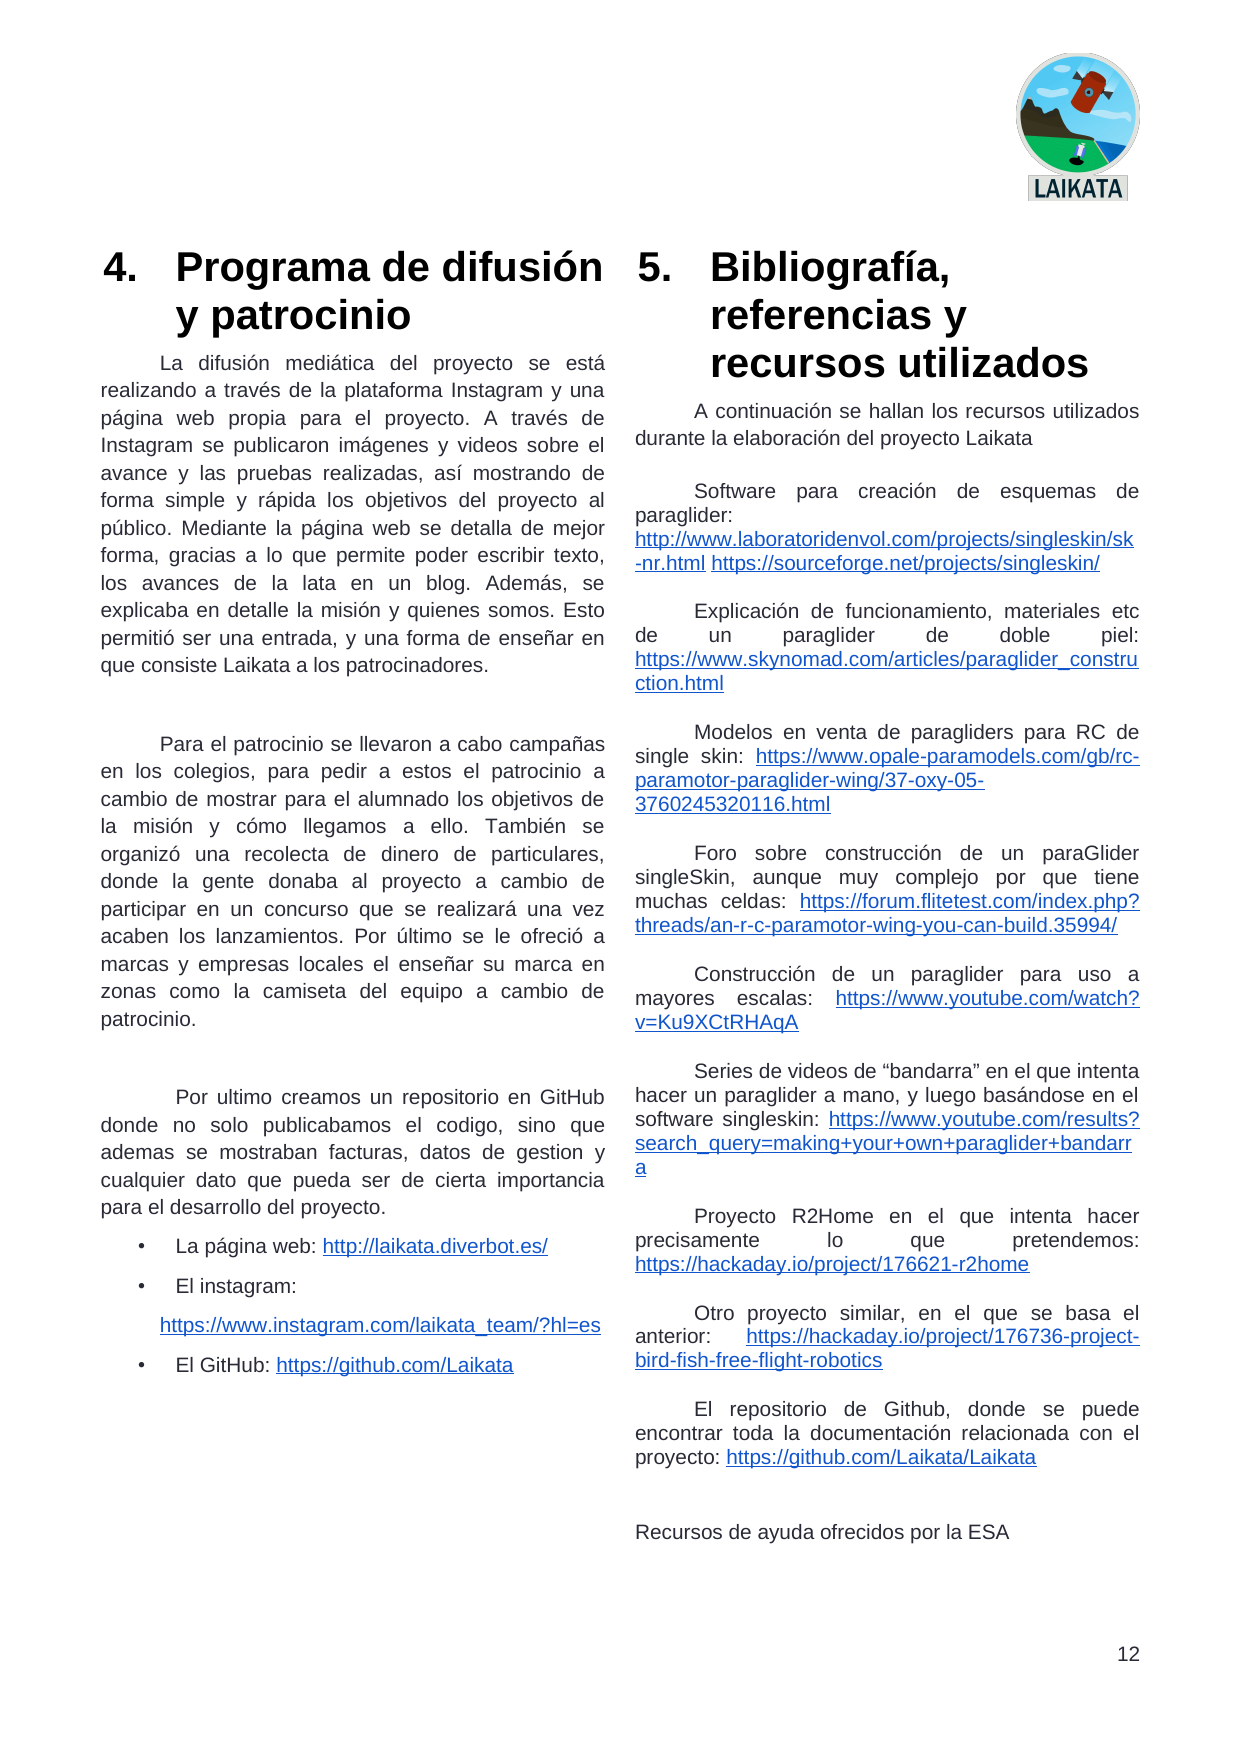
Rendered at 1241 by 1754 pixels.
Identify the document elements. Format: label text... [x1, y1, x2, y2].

list El GitHub: https://github.com/Laikata [138, 1352, 605, 1376]
picture [1016, 53, 1140, 201]
text Otro proyecto similar, en el que se basa el anterior: https://hackaday.io/project/176736-project-bird-fish-free-flight-robotics [635, 1300, 1140, 1372]
text Modelos en venta de paragliders para RC de single skin: https://www.opale-paramodels.com/gb/rc-paramotor-paraglider-wing/37-oxy-05-3760245320116.html [635, 720, 1140, 816]
text Para el patrocinio se llevaron a cabo campañas en los colegios, para pedir a estos el patrocinio a cambio de mostrar para el alumnado los objetivos de la misión y cómo llegamos a ello. También se organizó una recolecta de dinero de particulares, donde la gente donaba al proyecto a cambio de participar en un concurso que se realizará una vez acaben los lanzamientos. Por último se le ofreció a marcas y empresas locales el enseñar su marca en zonas como la camiseta del equipo a cambio de patrocinio. [100, 732, 605, 1031]
text Series de videos de “bandarra” en el que intenta hacer un paraglider a mano, y luego basándose en el software singleskin: https://www.youtube.com/results?search_query=making+your+own+paraglider+bandarra [635, 1059, 1140, 1178]
subtitle Bibliografía, referencias y recursos utilizados [672, 242, 1140, 386]
list El instagram: [138, 1274, 605, 1298]
subtitle Programa de difusión y patrocinio [138, 242, 605, 338]
text El repositorio de Github, donde se puede encontrar toda la documentación relacionada con el proyecto: https://github.com/Laikata/Laikata [635, 1397, 1140, 1469]
text Software para creación de esquemas de paraglider: http://www.laboratoridenvol.com/projects/singleskin/sk-nr.html https://sourceforge.net/projects/singleskin/ [635, 478, 1140, 574]
text La difusión mediática del proyecto se está realizando a través de la plataforma Instagram y una página web propia para el proyecto. A través de Instagram se publicaron imágenes y videos sobre el avance y las pruebas realizadas, así mostrando de forma simple y rápida los objetivos del proyecto al público. Mediante la página web se detalla de mejor forma, gracias a lo que permite poder escribir texto, los avances de la lata en un blog. Además, se explicaba en detalle la misión y quienes somos. Esto permitió ser una entrada, y una forma de enseñar en que consiste Laikata a los patrocinadores. [100, 351, 605, 677]
text Recursos de ayuda ofrecidos por la ESA [635, 1520, 1140, 1544]
text Construcción de un paraglider para uso a mayores escalas: https://www.youtube.com/watch?v=Ku9XCtRHAqA [635, 962, 1140, 1034]
text https://www.instagram.com/laikata_team/?hl=es [100, 1313, 605, 1337]
text Explicación de funcionamiento, materiales etc de un paraglider de doble piel: https://www.skynomad.com/articles/paraglider_construction.html [635, 599, 1140, 695]
text Proyecto R2Home en el que intenta hacer precisamente lo que pretendemos: https://hackaday.io/project/176621-r2home [635, 1203, 1140, 1275]
list La página web: http://laikata.diverbot.es/ [138, 1234, 605, 1258]
text Por ultimo creamos un repositorio en GitHub donde no solo publicabamos el codigo, sino que ademas se mostraban facturas, datos de gestion y cualquier dato que pueda ser de cierta importancia para el desarrollo del proyecto. [100, 1085, 605, 1219]
text A continuación se hallan los recursos utilizados durante la elaboración del proyecto Laikata [635, 398, 1140, 450]
text Foro sobre construcción de un paraGlider singleSkin, aunque muy complejo por que tiene muchas celdas: https://forum.flitetest.com/index.php?threads/an-r-c-paramotor-wing-you-can-build.35994/ [635, 841, 1140, 937]
